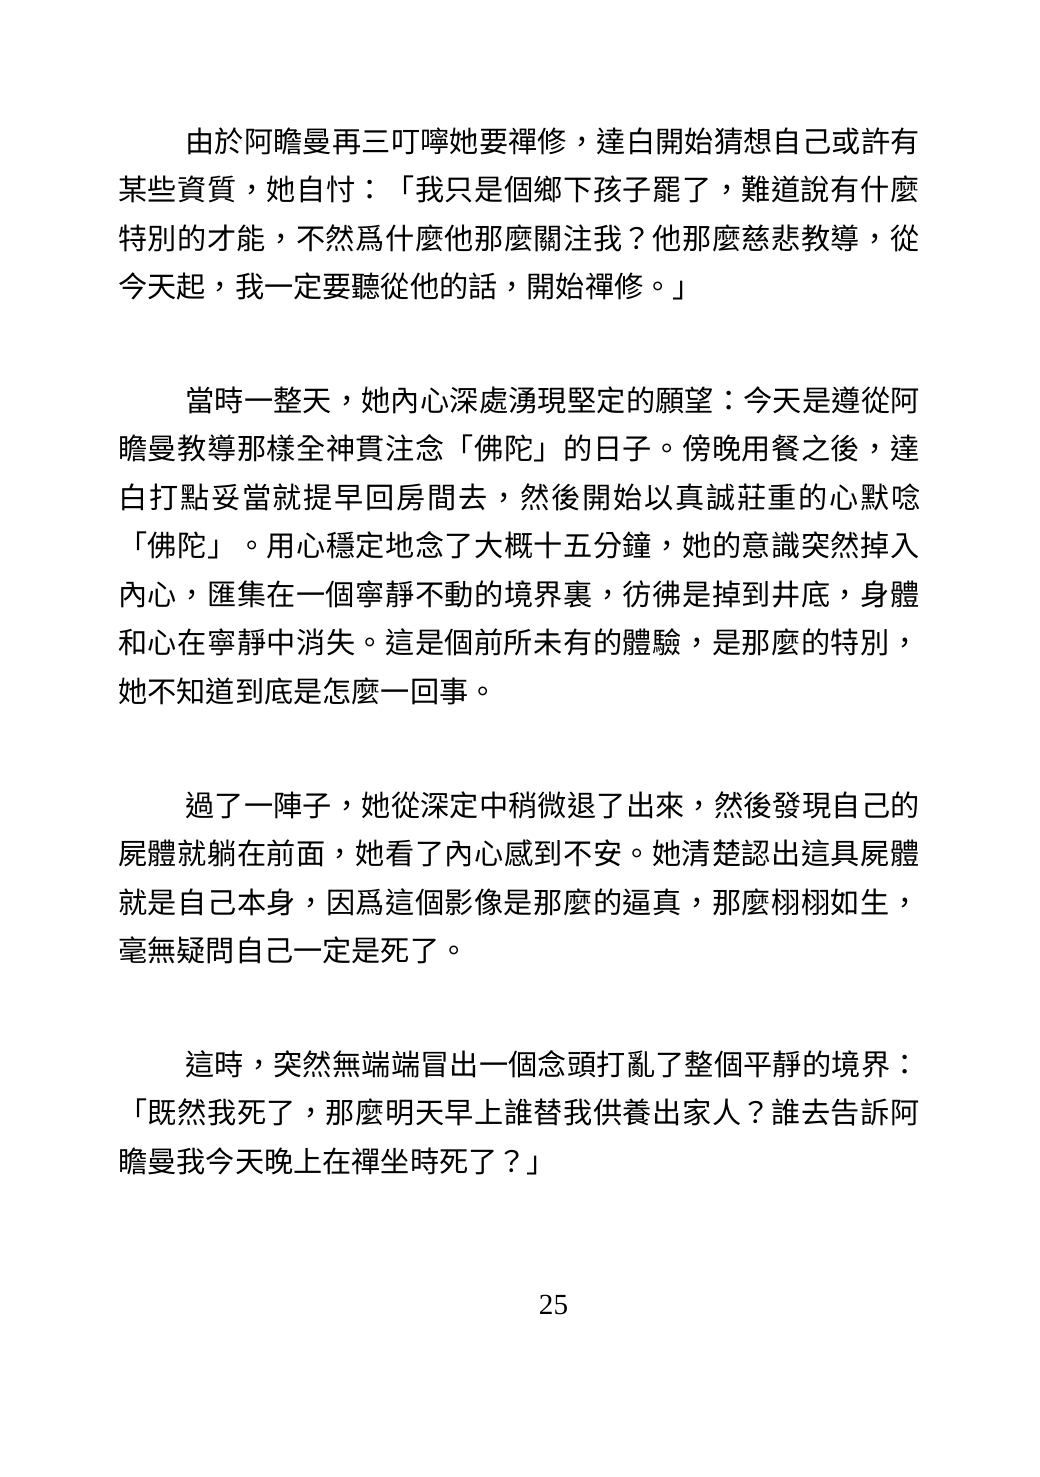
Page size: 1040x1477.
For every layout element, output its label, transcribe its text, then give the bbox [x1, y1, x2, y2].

text 這時，突然無端端冒出一個念頭打亂了整個平靜的境界：「既然我死了，那麼明天早上誰替我供養出家人？誰去告訴阿瞻曼我今天晚上在禪坐時死了？」 [118, 1041, 921, 1181]
text 當時一整天，她內心深處湧現堅定的願望：今天是遵從阿瞻曼教導那樣全神貫注念「佛陀」的日子。傍晚用餐之後，達白打點妥當就提早回房間去，然後開始以真誠莊重的心默唸「佛陀」。用心穩定地念了大概十五分鐘，她的意識突然掉入內心，匯集在一個寧靜不動的境界裏，彷彿是掉到井底，身體和心在寧靜中消失。這是個前所未有的體驗，是那麼的特別，她不知道到底是怎麼一回事。 [118, 377, 921, 711]
text 過了一陣子，她從深定中稍微退了出來，然後發現自己的屍體就躺在前面，她看了內心感到不安。她清楚認出這具屍體就是自己本身，因爲這個影像是那麼的逼真，那麼栩栩如生，毫無疑問自己一定是死了。 [118, 782, 921, 970]
text 由於阿瞻曼再三叮嚀她要禪修，達白開始猜想自己或許有某些資質，她自忖：「我只是個鄉下孩子罷了，難道說有什麼特別的才能，不然爲什麼他那麼關注我？他那麼慈悲教導，從今天起，我一定要聽從他的話，開始禪修。」 [118, 118, 921, 306]
